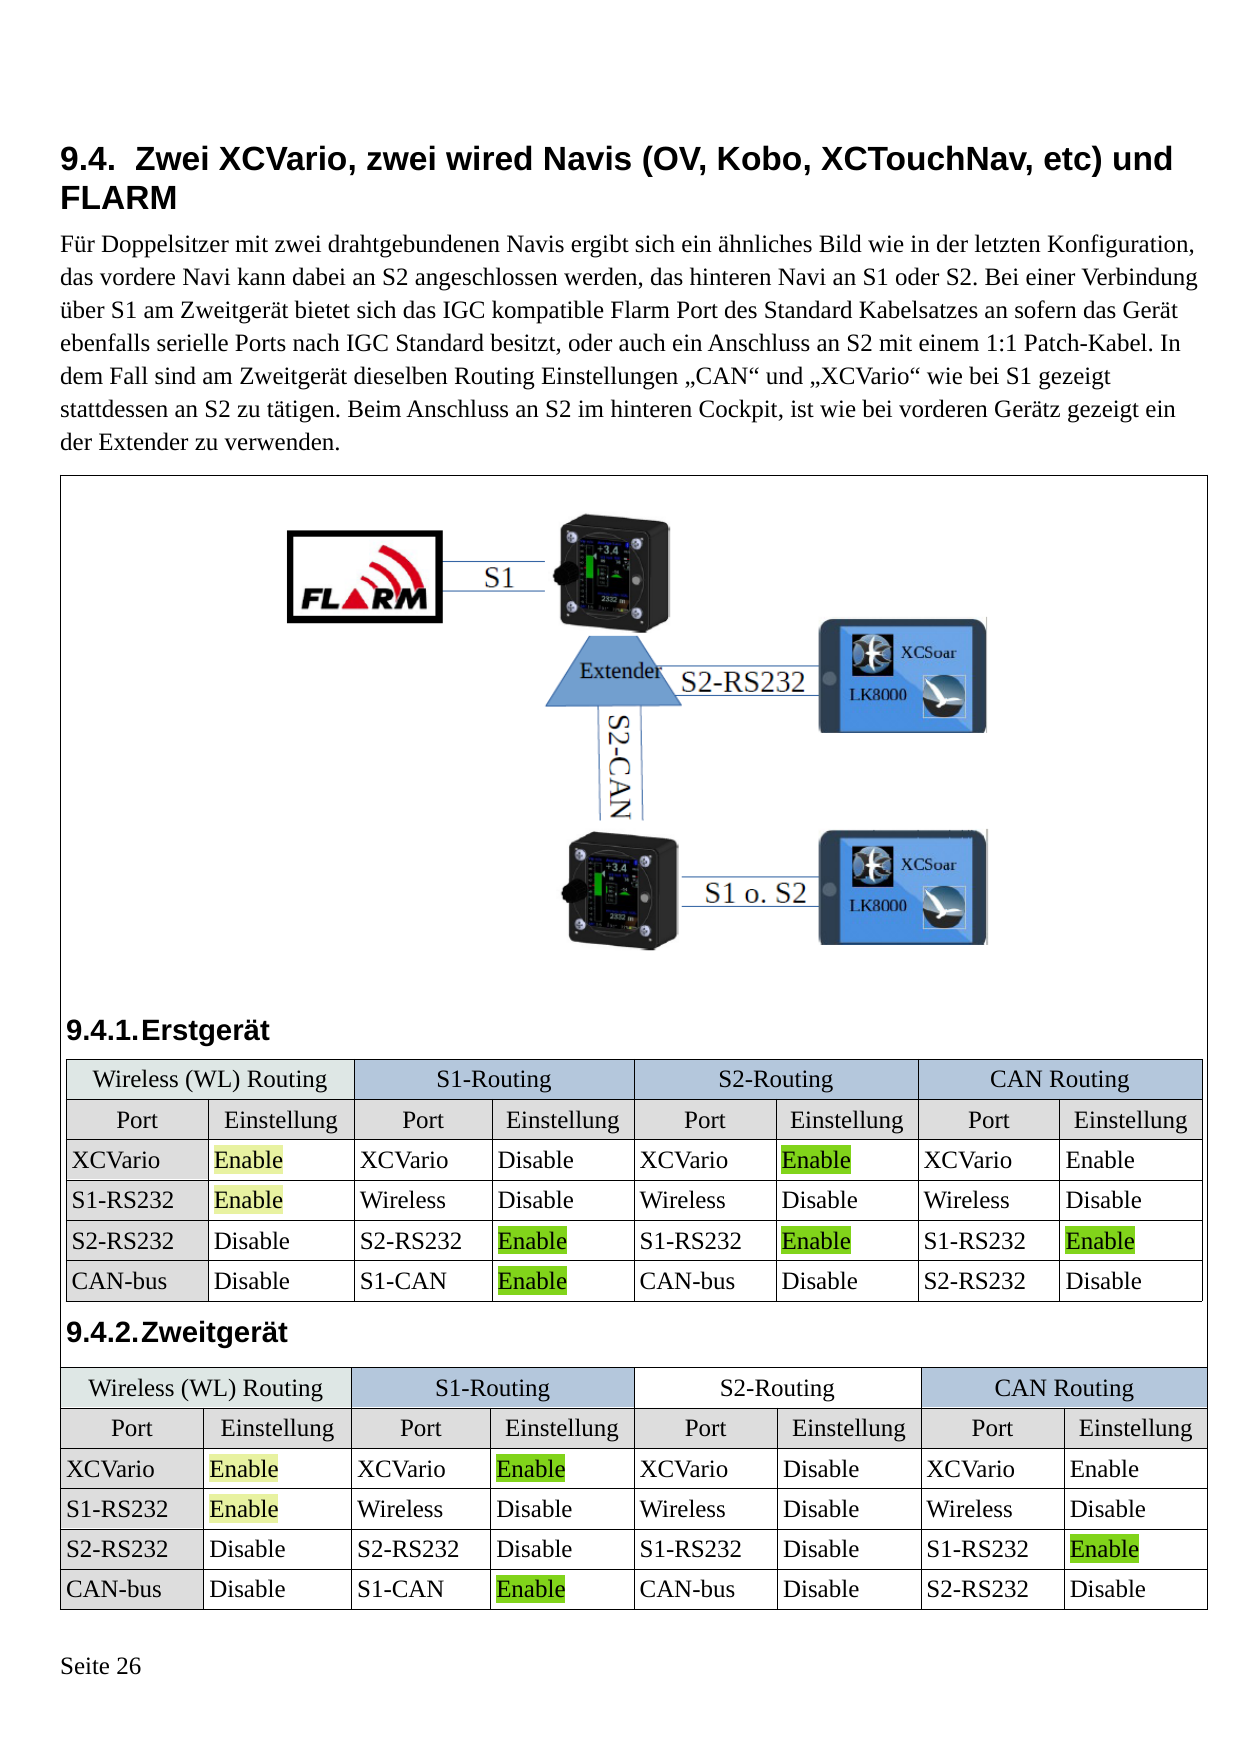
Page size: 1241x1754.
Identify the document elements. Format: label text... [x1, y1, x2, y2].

table_cell Disable [1065, 1570, 1207, 1609]
table_cell Enable [204, 1489, 351, 1528]
table_cell S1-RS232 [67, 1181, 208, 1220]
table_cell Port [919, 1100, 1059, 1139]
table_cell Disable [204, 1530, 351, 1569]
table_cell Disable [1065, 1489, 1207, 1528]
table_cell Disable [778, 1489, 921, 1528]
table_cell S1-Routing [352, 1368, 634, 1407]
table_cell Port [355, 1100, 492, 1139]
table_cell S2-RS232 [67, 1221, 208, 1260]
table_header Wireless (WL) Routing [67, 1060, 354, 1099]
table_cell S2-Routing [635, 1368, 921, 1407]
table_cell Einstellung [777, 1100, 918, 1139]
table_cell S2-RS232 [61, 1530, 203, 1569]
table_header Erstgerät Zweitgerät [61, 476, 1207, 1367]
table_cell Wireless [919, 1181, 1059, 1220]
subtitle Zwei XCVario, zwei wired Navis (OV, Kobo, XCTouchNav, etc) und FLARM [60, 139, 1207, 216]
table_cell XCVario [352, 1449, 490, 1488]
table_cell S2-RS232 [355, 1221, 492, 1260]
table_cell Enable [493, 1221, 634, 1260]
table_cell S1-RS232 [635, 1530, 777, 1569]
table_cell Wireless (WL) Routing [61, 1368, 351, 1407]
table_cell Enable [209, 1181, 354, 1220]
table_cell Port [352, 1409, 490, 1448]
table_cell S1-CAN [355, 1261, 492, 1301]
table_cell Enable [777, 1221, 918, 1260]
table_cell S2-RS232 [352, 1530, 490, 1569]
table_cell CAN Routing [922, 1368, 1207, 1407]
table_cell Disable [493, 1140, 634, 1179]
table_cell Enable [204, 1449, 351, 1488]
table_cell Einstellung [1065, 1409, 1207, 1448]
table_cell Enable [1060, 1140, 1202, 1179]
table_cell XCVario [635, 1449, 777, 1488]
table_cell Wireless [635, 1181, 776, 1220]
table_cell CAN-bus [635, 1570, 777, 1609]
table_cell Einstellung [204, 1409, 351, 1448]
table_cell S1-RS232 [922, 1530, 1064, 1569]
table_cell Einstellung [209, 1100, 354, 1139]
table_cell Disable [491, 1489, 634, 1528]
table_cell Enable [1065, 1449, 1207, 1488]
table_cell Port [635, 1100, 776, 1139]
text Für Doppelsitzer mit zwei drahtgebundenen Navis ergibt sich ein ähnliches Bild wie in der letzten Konfiguration, das vordere Navi kann dabei an S2 angeschlossen werden, das hinteren Navi an S1 oder S2. Bei einer Verbindung über S1 am Zweitgerät bietet sich das IGC kompatible Flarm Port des Standard Kabelsatzes an sofern das Gerät ebenfalls serielle Ports nach IGC Standard besitzt, oder auch ein Anschluss an S2 mit einem 1:1 Patch-Kabel. In dem Fall sind am Zweitgerät dieselben Routing Einstellungen „CAN“ und „XCVario“ wie bei S1 gezeigt stattdessen an S2 zu tätigen. Beim Anschluss an S2 im hinteren Cockpit, ist wie bei vorderen Gerätz gezeigt ein der Extender zu verwenden. [60, 229, 1207, 456]
table_cell Disable [209, 1221, 354, 1260]
table_cell XCVario [922, 1449, 1064, 1488]
table_cell Enable [493, 1261, 634, 1301]
table_cell Disable [204, 1570, 351, 1609]
table_cell Einstellung [491, 1409, 634, 1448]
table_cell Disable [778, 1570, 921, 1609]
table_cell CAN-bus [635, 1261, 776, 1301]
table_cell Disable [493, 1181, 634, 1220]
table_cell S1-RS232 [919, 1221, 1059, 1260]
table_cell Disable [777, 1261, 918, 1301]
table_cell Disable [778, 1449, 921, 1488]
table_header S1-Routing [355, 1060, 634, 1099]
table_cell Wireless [635, 1489, 777, 1528]
table_cell XCVario [919, 1140, 1059, 1179]
table_cell Disable [209, 1261, 354, 1301]
table_cell Enable [777, 1140, 918, 1179]
table_cell Disable [491, 1530, 634, 1569]
table_cell S2-RS232 [922, 1570, 1064, 1609]
table_cell XCVario [61, 1449, 203, 1488]
table_cell Port [61, 1409, 203, 1448]
table_cell Port [635, 1409, 777, 1448]
table_cell Enable [491, 1570, 634, 1609]
table_cell XCVario [635, 1140, 776, 1179]
table_cell Disable [778, 1530, 921, 1569]
table_cell Wireless [922, 1489, 1064, 1528]
table_cell S2-RS232 [919, 1261, 1059, 1301]
table_cell Disable [1060, 1181, 1202, 1220]
table_cell S1-RS232 [61, 1489, 203, 1528]
table_cell Enable [491, 1449, 634, 1488]
table_cell Disable [777, 1181, 918, 1220]
table_cell CAN-bus [67, 1261, 208, 1301]
table_cell Enable [1060, 1221, 1202, 1260]
table_header S2-Routing [635, 1060, 918, 1099]
table_cell Wireless [352, 1489, 490, 1528]
table_cell Einstellung [778, 1409, 921, 1448]
table_cell XCVario [355, 1140, 492, 1179]
table_cell Port [67, 1100, 208, 1139]
table_cell Einstellung [1060, 1100, 1202, 1139]
table_cell Wireless [355, 1181, 492, 1220]
table_cell XCVario [67, 1140, 208, 1179]
picture [207, 485, 1145, 1003]
table_cell Disable [1060, 1261, 1202, 1301]
table_cell S1-RS232 [635, 1221, 776, 1260]
table_cell CAN-bus [61, 1570, 203, 1609]
table_cell Port [922, 1409, 1064, 1448]
table_cell Enable [1065, 1530, 1207, 1569]
table_header CAN Routing [919, 1060, 1202, 1099]
table_cell Enable [209, 1140, 354, 1179]
table_cell S1-CAN [352, 1570, 490, 1609]
table_cell Einstellung [493, 1100, 634, 1139]
